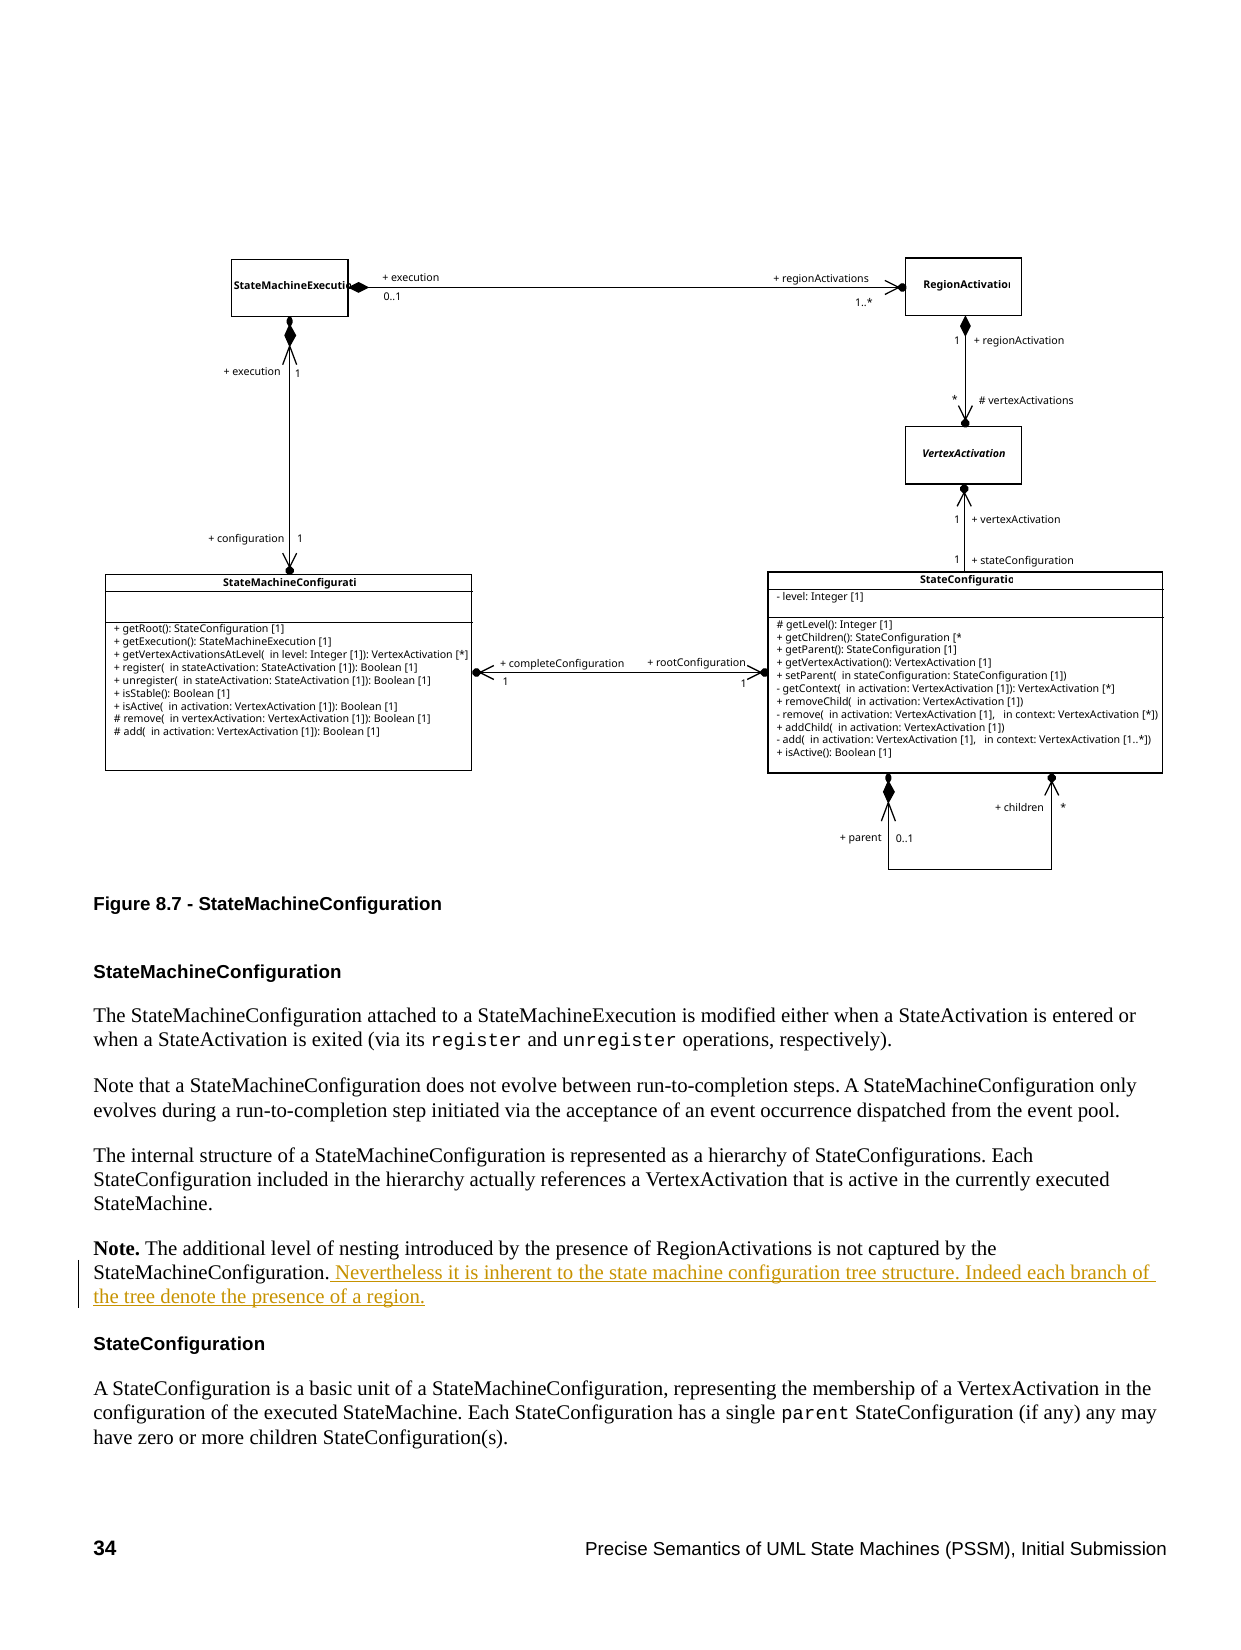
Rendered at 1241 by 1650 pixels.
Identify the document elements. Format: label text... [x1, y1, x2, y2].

text Figure 8.7 - StateMachineConfiguration [93, 243, 1176, 915]
text A StateConfiguration is a basic unit of a StateMachineConfiguration, representing the membership of a VertexActivation in the configuration of the executed StateMachine. Each StateConfiguration has a single parent StateConfiguration (if any) any may have zero or more children StateConfiguration(s). [93, 1376, 1164, 1449]
text The StateMachineConfiguration attached to a StateMachineExecution is modified either when a StateActivation is entered or when a StateActivation is exited (via its register and unregister operations, respectively). [93, 1003, 1164, 1052]
text Note. The additional level of nesting introduced by the presence of RegionActivations is not captured by the StateMachineConfiguration. Nevertheless it is inherent to the state machine configuration tree structure. Indeed each branch of the tree denote the presence of a region. [93, 1236, 1164, 1308]
text The internal structure of a StateMachineConfiguration is represented as a hierarchy of StateConfigurations. Each StateConfiguration included in the hierarchy actually references a VertexActivation that is active in the currently executed StateMachine. [93, 1143, 1164, 1215]
subtitle StateMachineConfiguration [93, 961, 1164, 982]
text Note that a StateMachineConfiguration does not evolve between run-to-completion steps. A StateMachineConfiguration only evolves during a run-to-completion step initiated via the acceptance of an event occurrence dispatched from the event pool. [93, 1073, 1164, 1122]
subtitle StateConfiguration [93, 1333, 1164, 1354]
